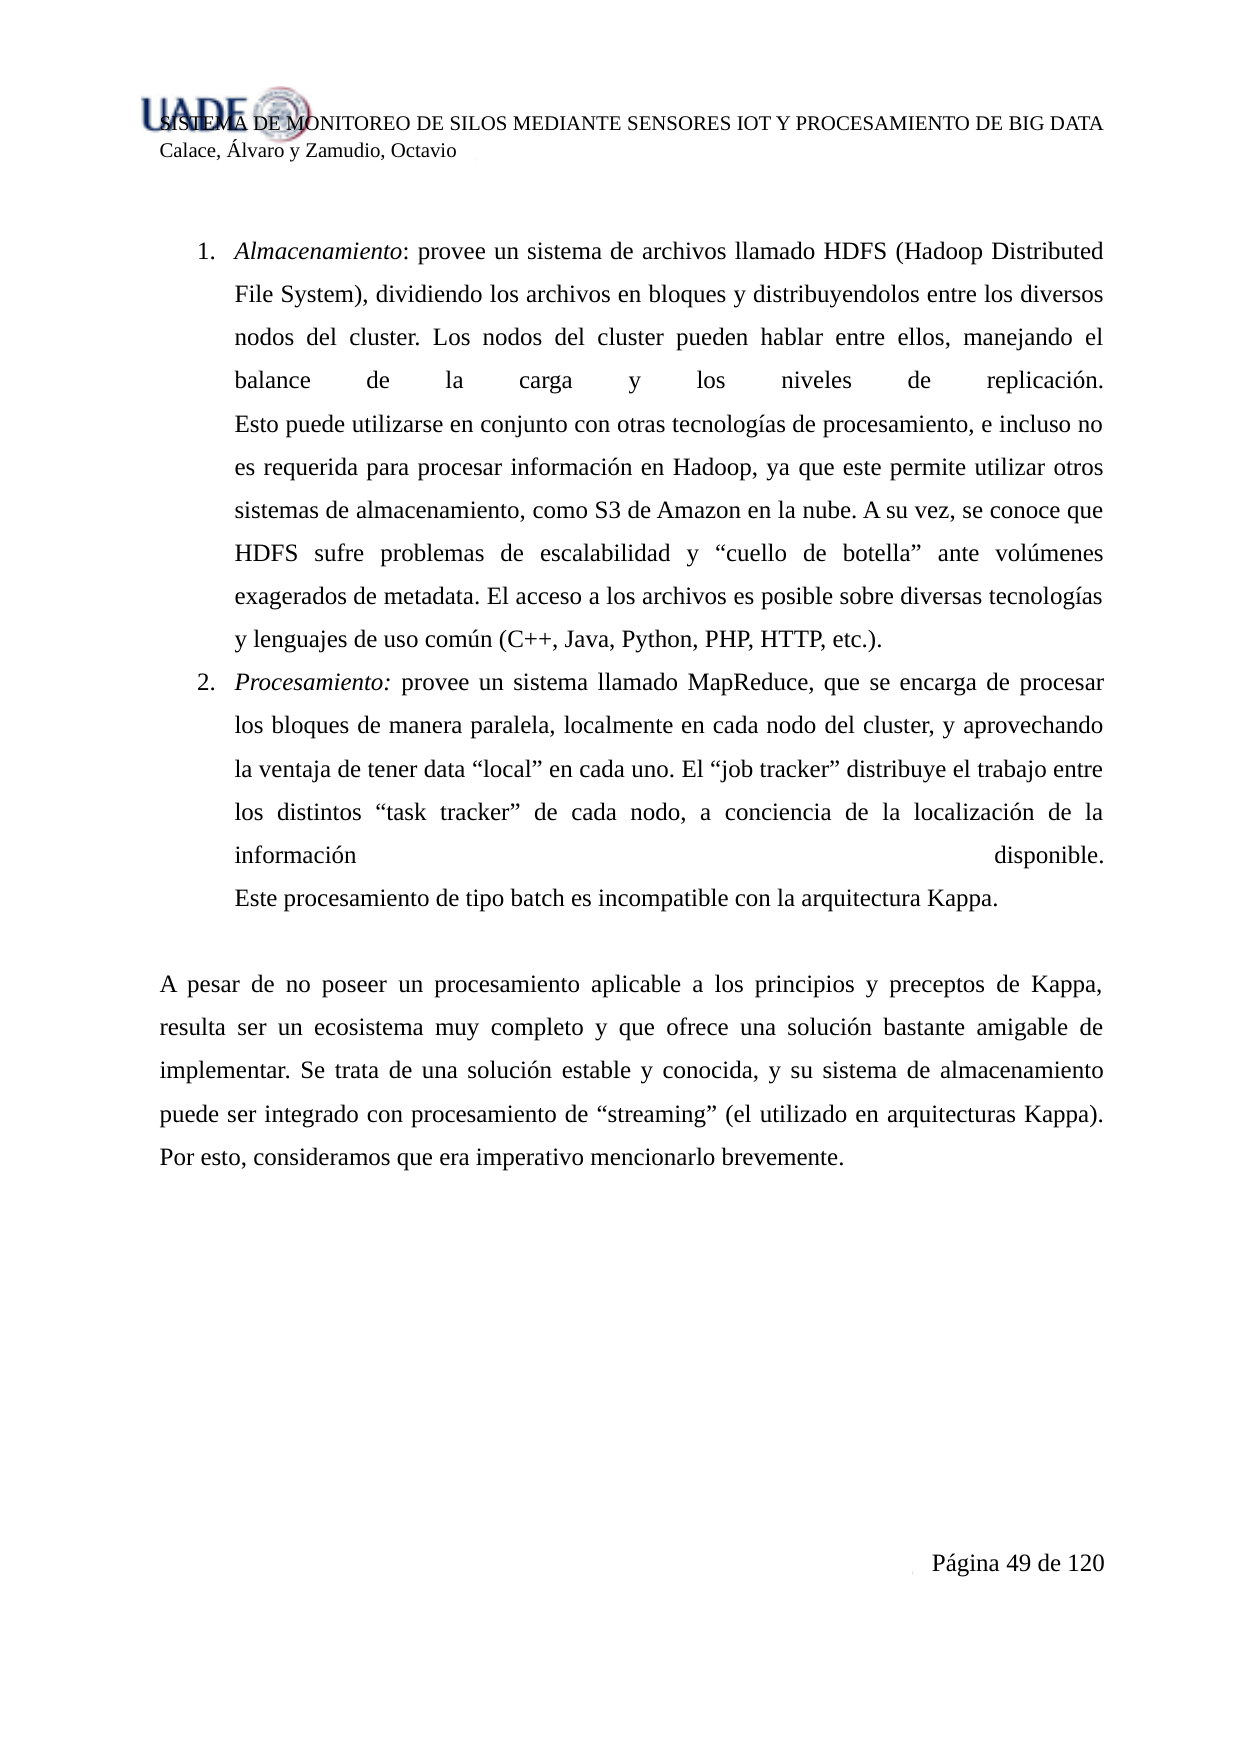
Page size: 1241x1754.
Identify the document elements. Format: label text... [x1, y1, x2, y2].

list Almacenamiento: provee un sistema de archivos llamado HDFS (Hadoop Distributed File System), dividiendo los archivos en bloques y distribuyendolos entre los diversos nodos del cluster. Los nodos del cluster pueden hablar entre ellos, manejando el balance de la carga y los niveles de replicación. Esto puede utilizarse en conjunto con otras tecnologías de procesamiento, e incluso no es requerida para procesar información en Hadoop, ya que este permite utilizar otros sistemas de almacenamiento, como S3 de Amazon en la nube. A su vez, se conoce que HDFS sufre problemas de escalabilidad y “cuello de botella” ante volúmenes exagerados de metadata. El acceso a los archivos es posible sobre diversas tecnologías y lenguajes de uso común (C++, Java, Python, PHP, HTTP, etc.). [197, 236, 1104, 653]
picture [140, 86, 314, 146]
text A pesar de no poseer un procesamiento aplicable a los principios y preceptos de Kappa, resulta ser un ecosistema muy completo y que ofrece una solución bastante amigable de implementar. Se trata de una solución estable y conocida, y su sistema de almacenamiento puede ser integrado con procesamiento de “streaming” (el utilizado en arquitecturas Kappa). Por esto, consideramos que era imperativo mencionarlo brevemente. [159, 969, 1104, 1171]
list Procesamiento: provee un sistema llamado MapReduce, que se encarga de procesar los bloques de manera paralela, localmente en cada nodo del cluster, y aprovechando la ventaja de tener data “local” en cada uno. El “job tracker” distribuye el trabajo entre los distintos “task tracker” de cada nodo, a conciencia de la localización de la información disponible. Este procesamiento de tipo batch es incompatible con la arquitectura Kappa. [197, 667, 1104, 912]
